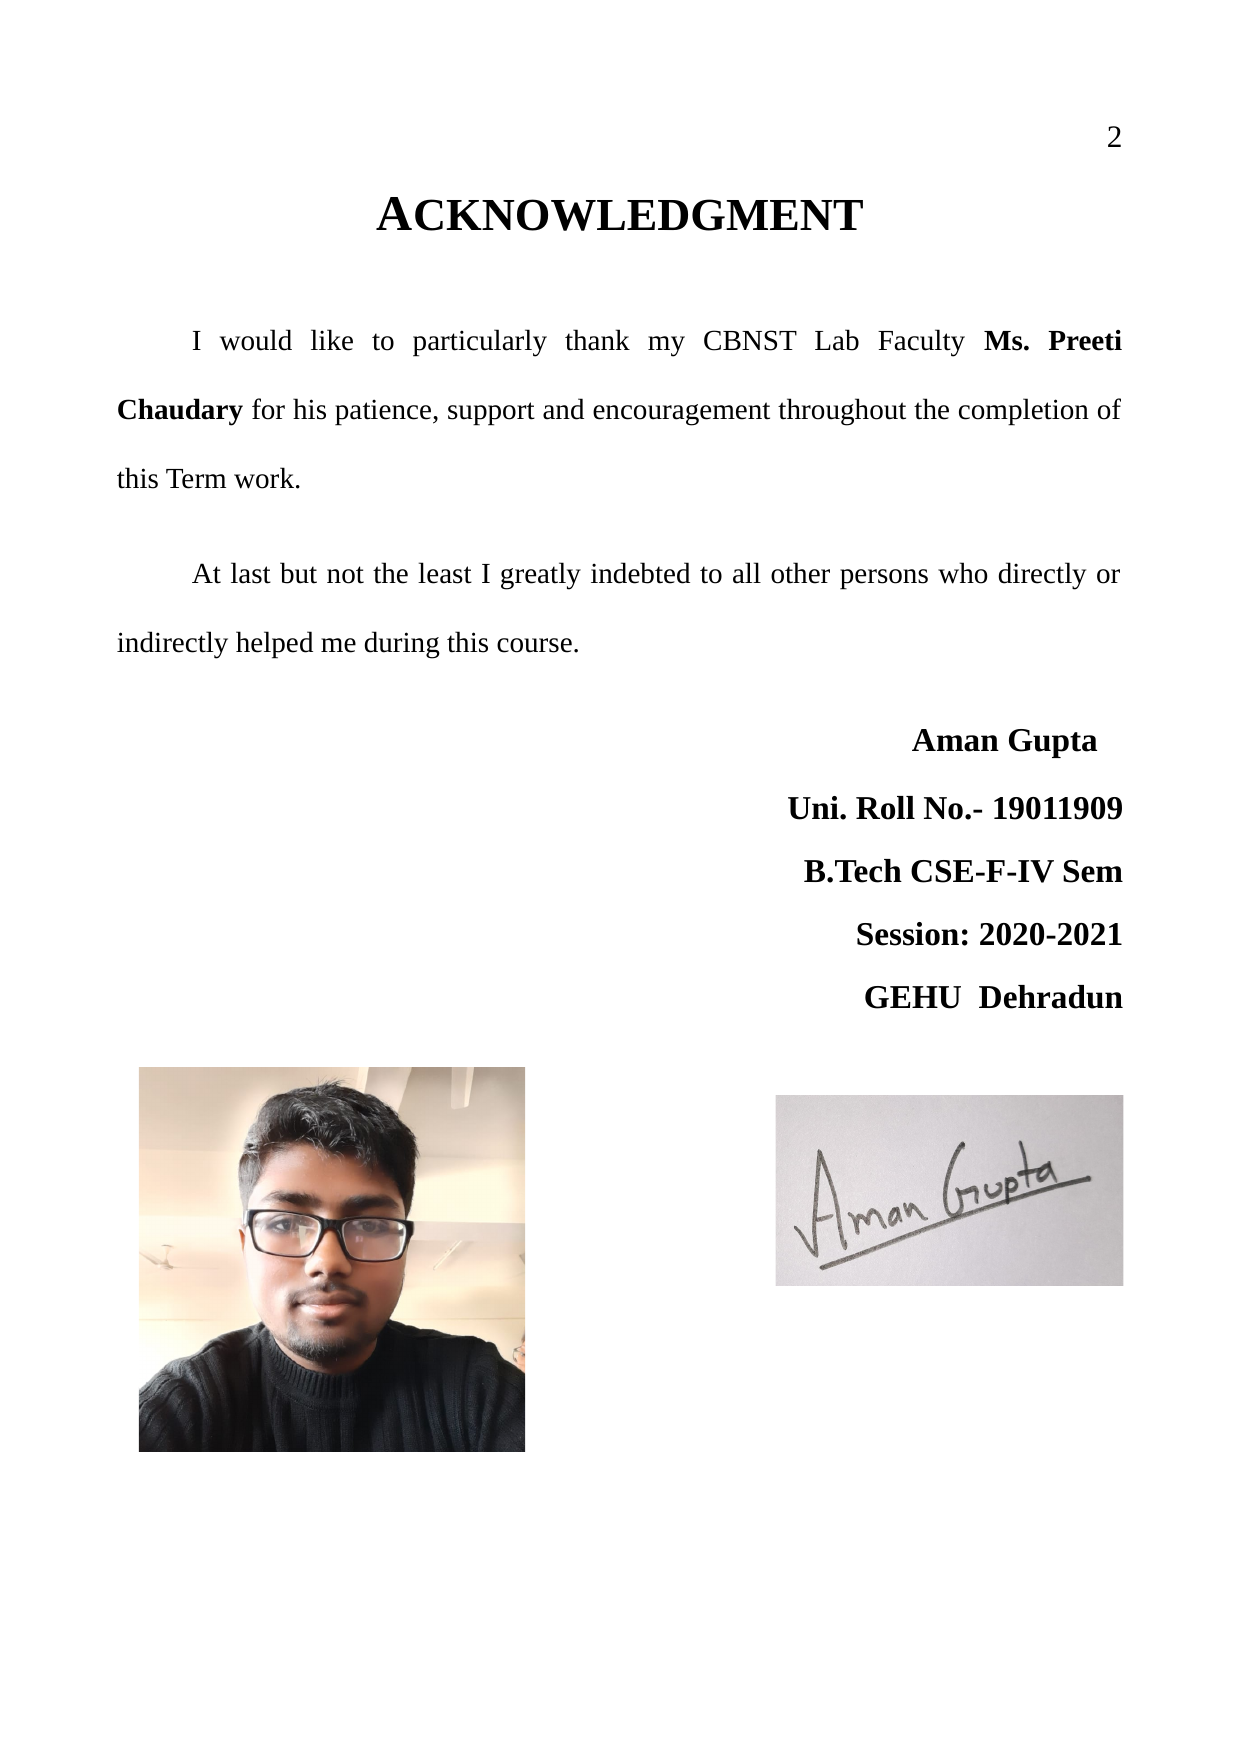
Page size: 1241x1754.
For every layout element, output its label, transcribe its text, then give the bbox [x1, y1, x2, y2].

text Aman Gupta [118, 720, 1098, 758]
picture [138, 1067, 526, 1452]
text I would like to particularly thank my CBNST Lab Faculty Ms. Preeti Chaudary for his patience, support and encouragement throughout the completion of this Term work. [117, 323, 1122, 494]
subtitle ACKNOWLEDGMENT [118, 183, 1122, 241]
picture [775, 1095, 1124, 1286]
text At last but not the least I greatly indebted to all other persons who directly or indirectly helped me during this course. [117, 556, 1122, 658]
text B.Tech CSE-F-IV Sem [118, 851, 1123, 889]
text GEHU Dehradun [118, 977, 1123, 1015]
text Uni. Roll No.- 19011909 [118, 788, 1123, 827]
text Session: 2020-2021 [118, 914, 1123, 952]
